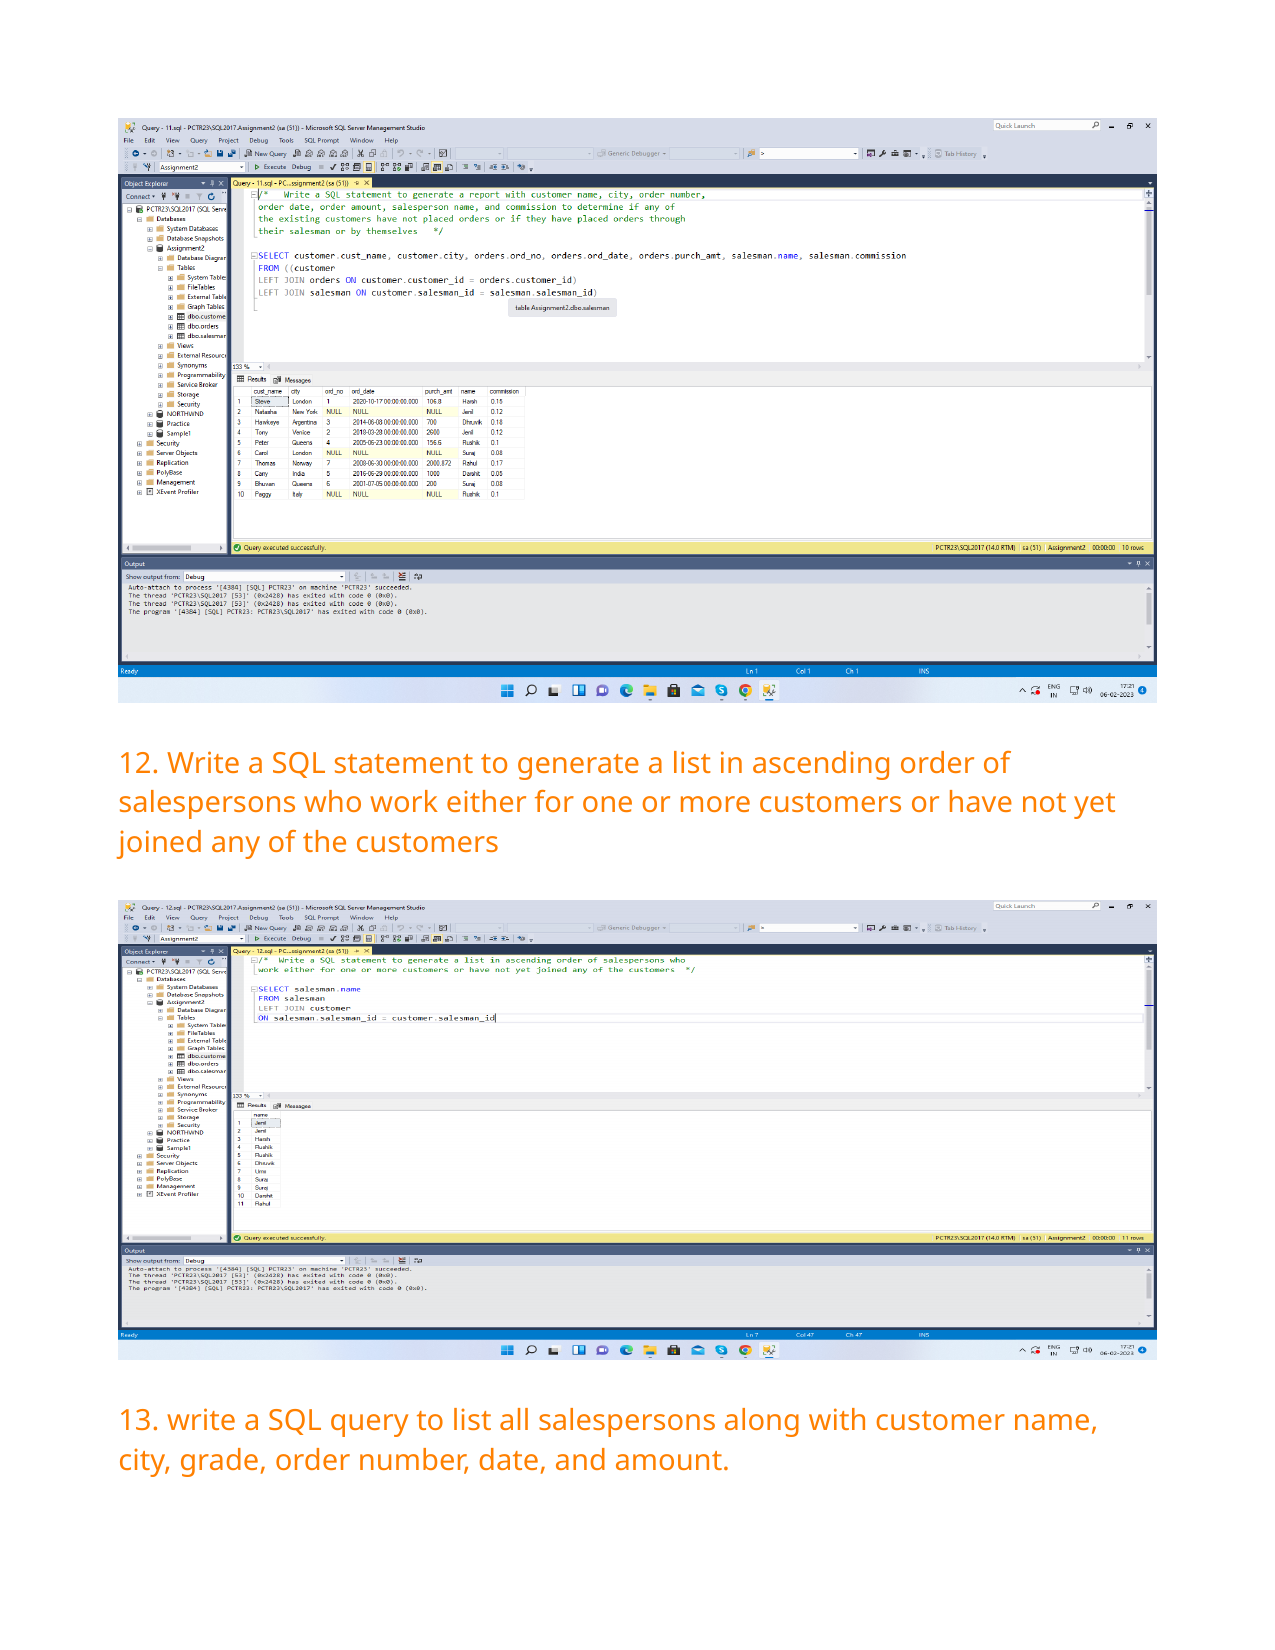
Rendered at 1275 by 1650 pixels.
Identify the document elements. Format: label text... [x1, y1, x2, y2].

text 13. write a SQL query to list all salespersons along with customer name, city, grade, order number, date, and amount. [118, 1399, 1157, 1478]
text 12. Write a SQL statement to generate a list in ascending order of salespersons who work either for one or more customers or have not yet joined any of the customers [118, 742, 1157, 861]
picture [118, 900, 1157, 1360]
picture [118, 118, 1157, 703]
